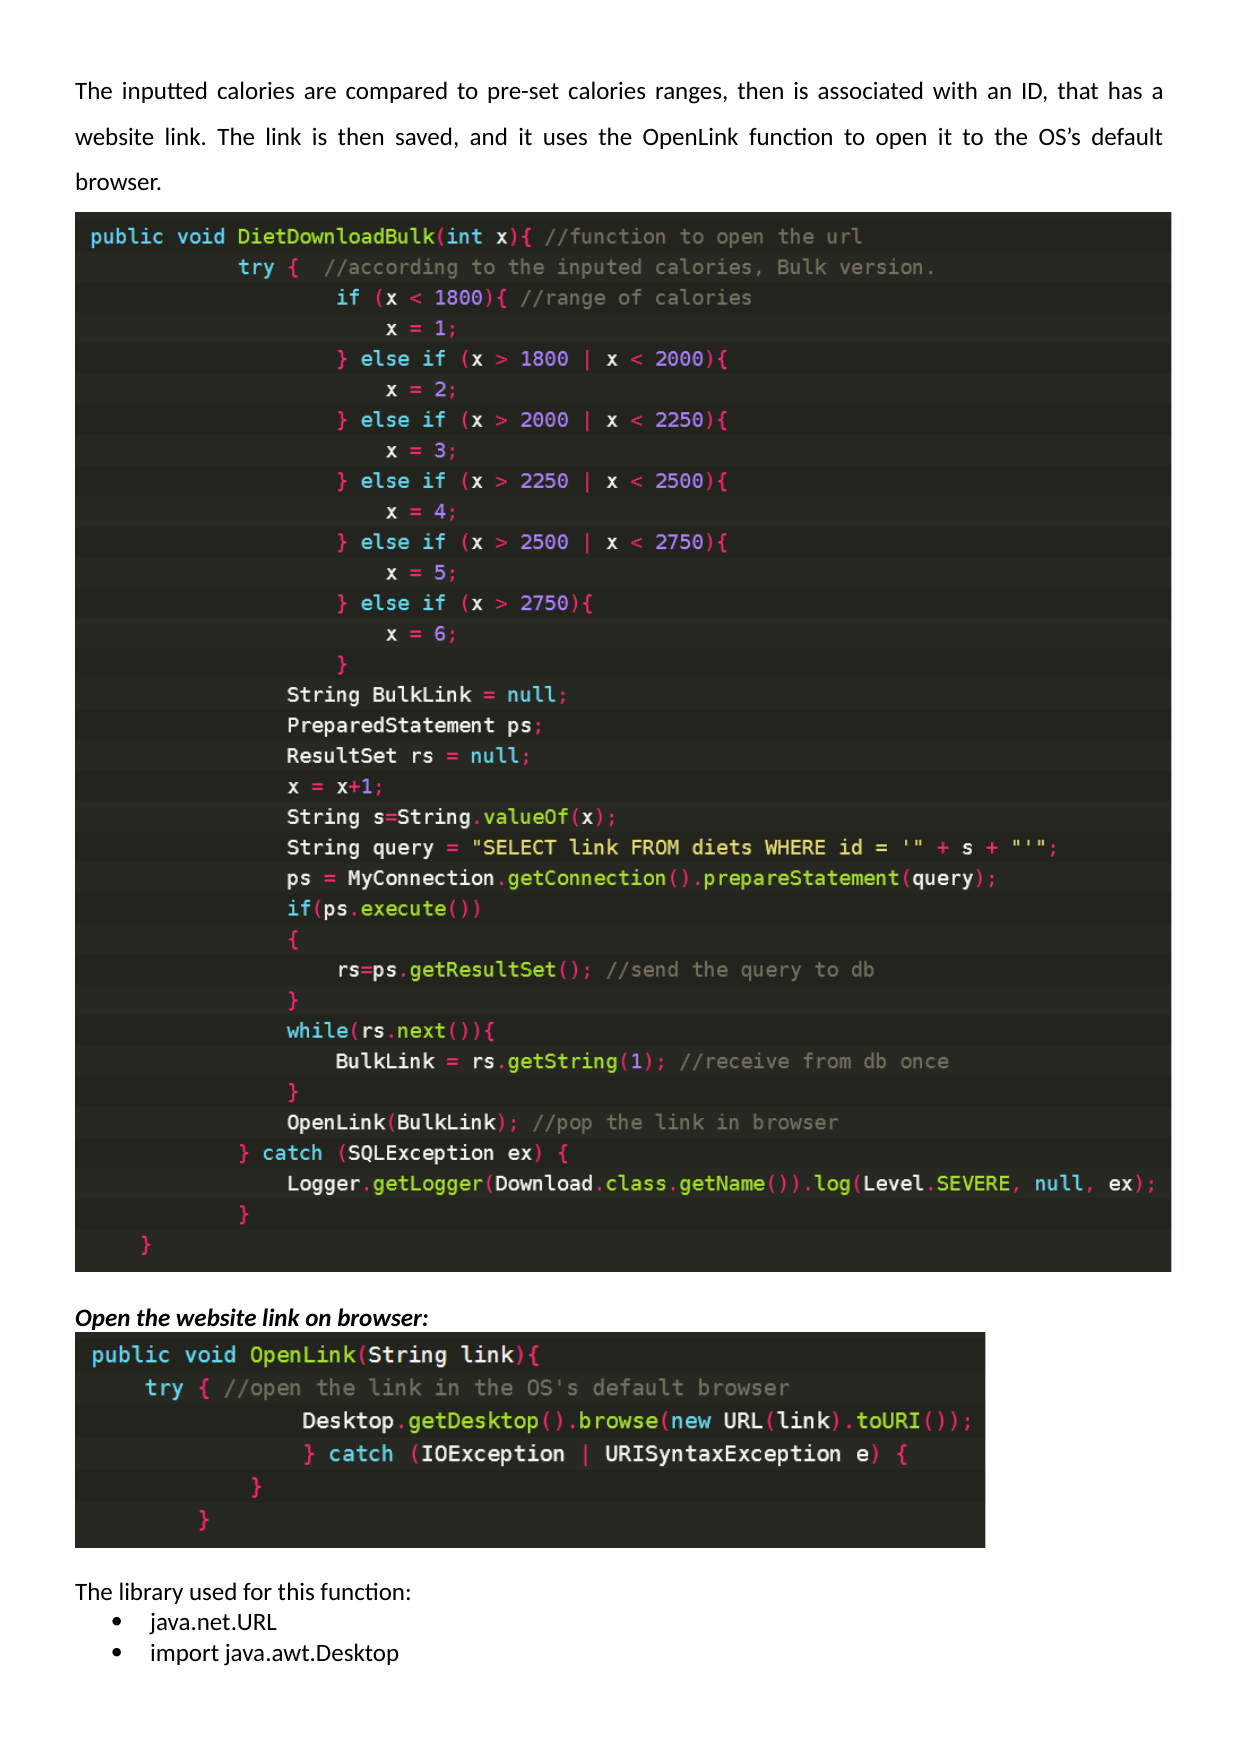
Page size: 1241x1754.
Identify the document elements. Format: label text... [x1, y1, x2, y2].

list java.net.URL [112, 1606, 1165, 1637]
text The inputted calories are compared to pre-set calories ranges, then is associated with an ID, that has a website link. The link is then saved, and it uses the OpenLink function to open it to the OS’s default browser. [75, 75, 1165, 197]
text The library used for this function: [75, 1576, 1165, 1606]
list import java.awt.Desktop [112, 1637, 1165, 1667]
text Open the website link on browser: [75, 1302, 1165, 1332]
